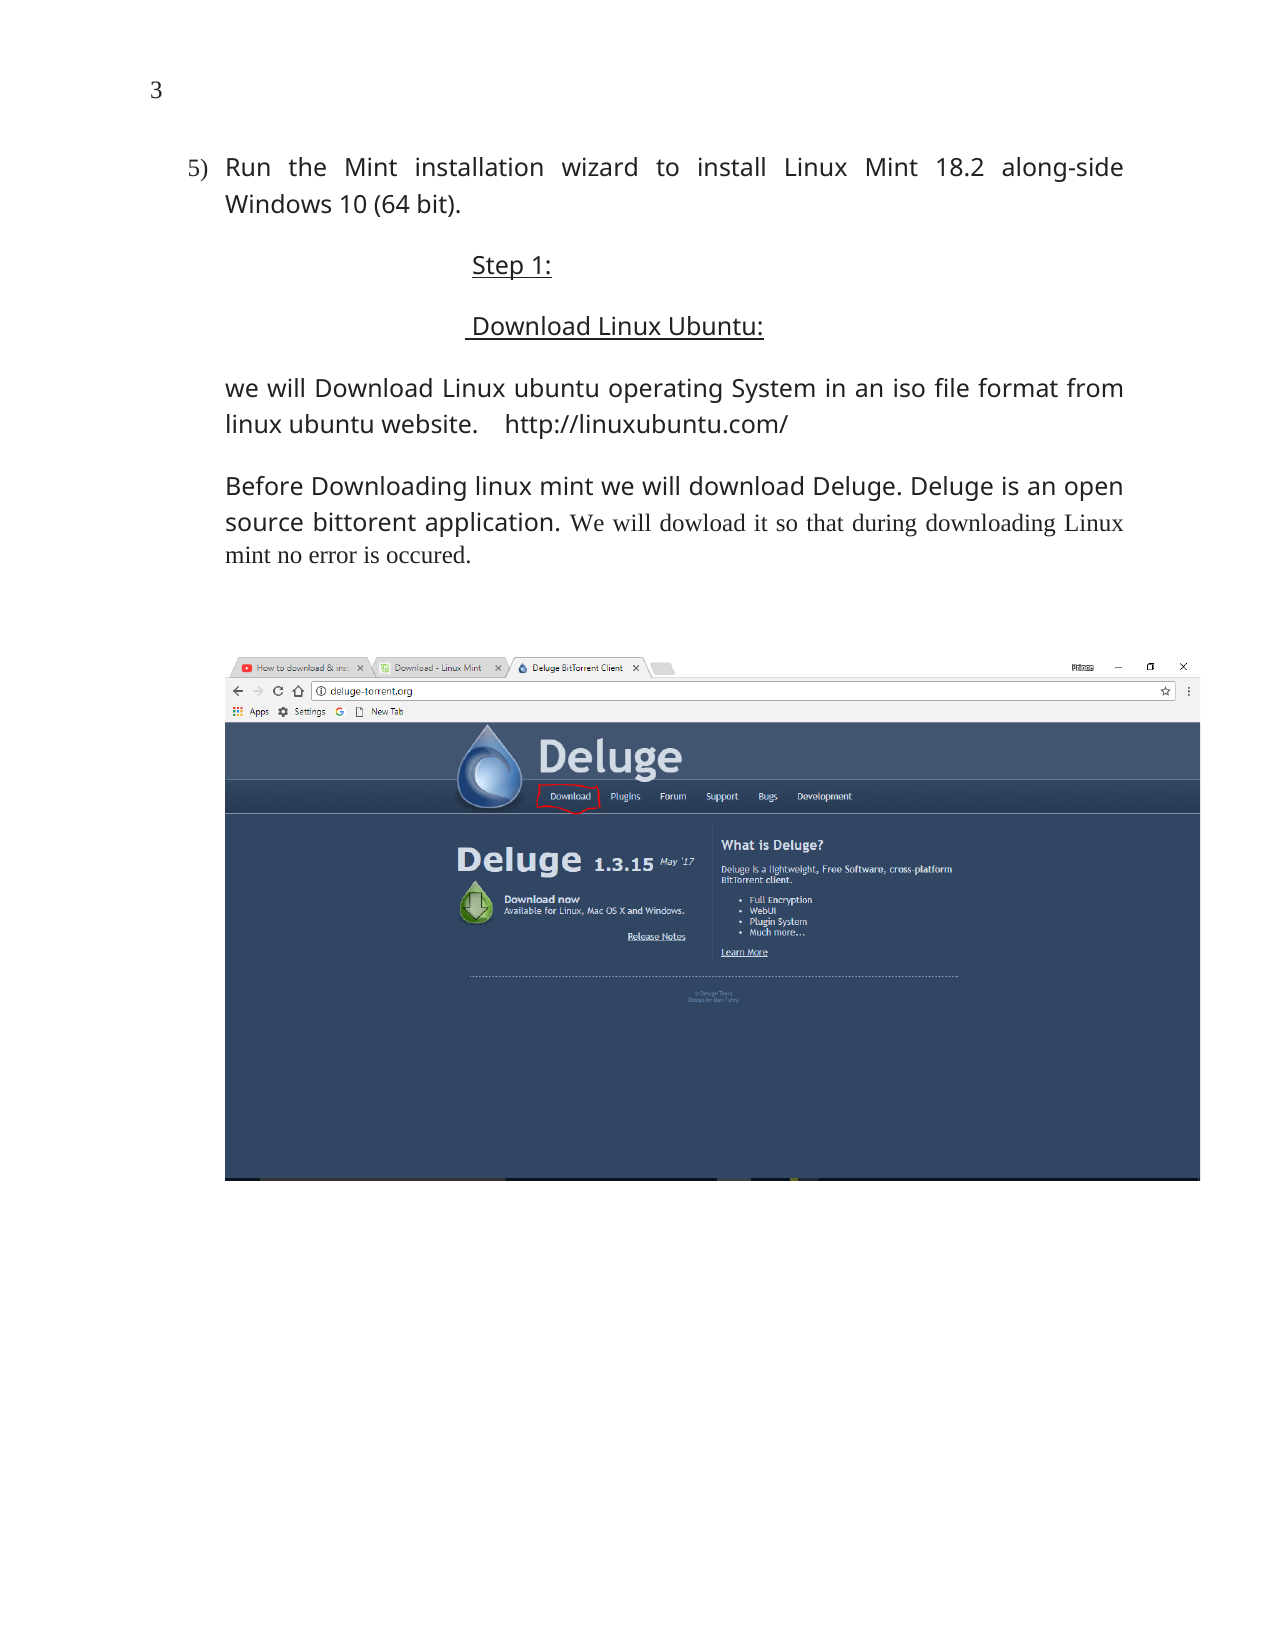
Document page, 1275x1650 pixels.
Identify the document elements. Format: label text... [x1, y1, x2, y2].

list Step 1: [225, 248, 1125, 282]
list we will Download Linux ubuntu operating System in an iso file format from linux ubuntu website. http://linuxubuntu.com/ [225, 370, 1125, 441]
list Run the Mint installation wizard to install Linux Mint 18.2 along-side Windows 10 (64 bit). [187, 150, 1125, 220]
list Before Downloading linux mint we will download Deluge. Deluge is an open source bittorent application. We will dowload it so that during downloading Linux mint no error is occured. [225, 468, 1125, 569]
list Download Linux Ubuntu: [225, 309, 1125, 343]
